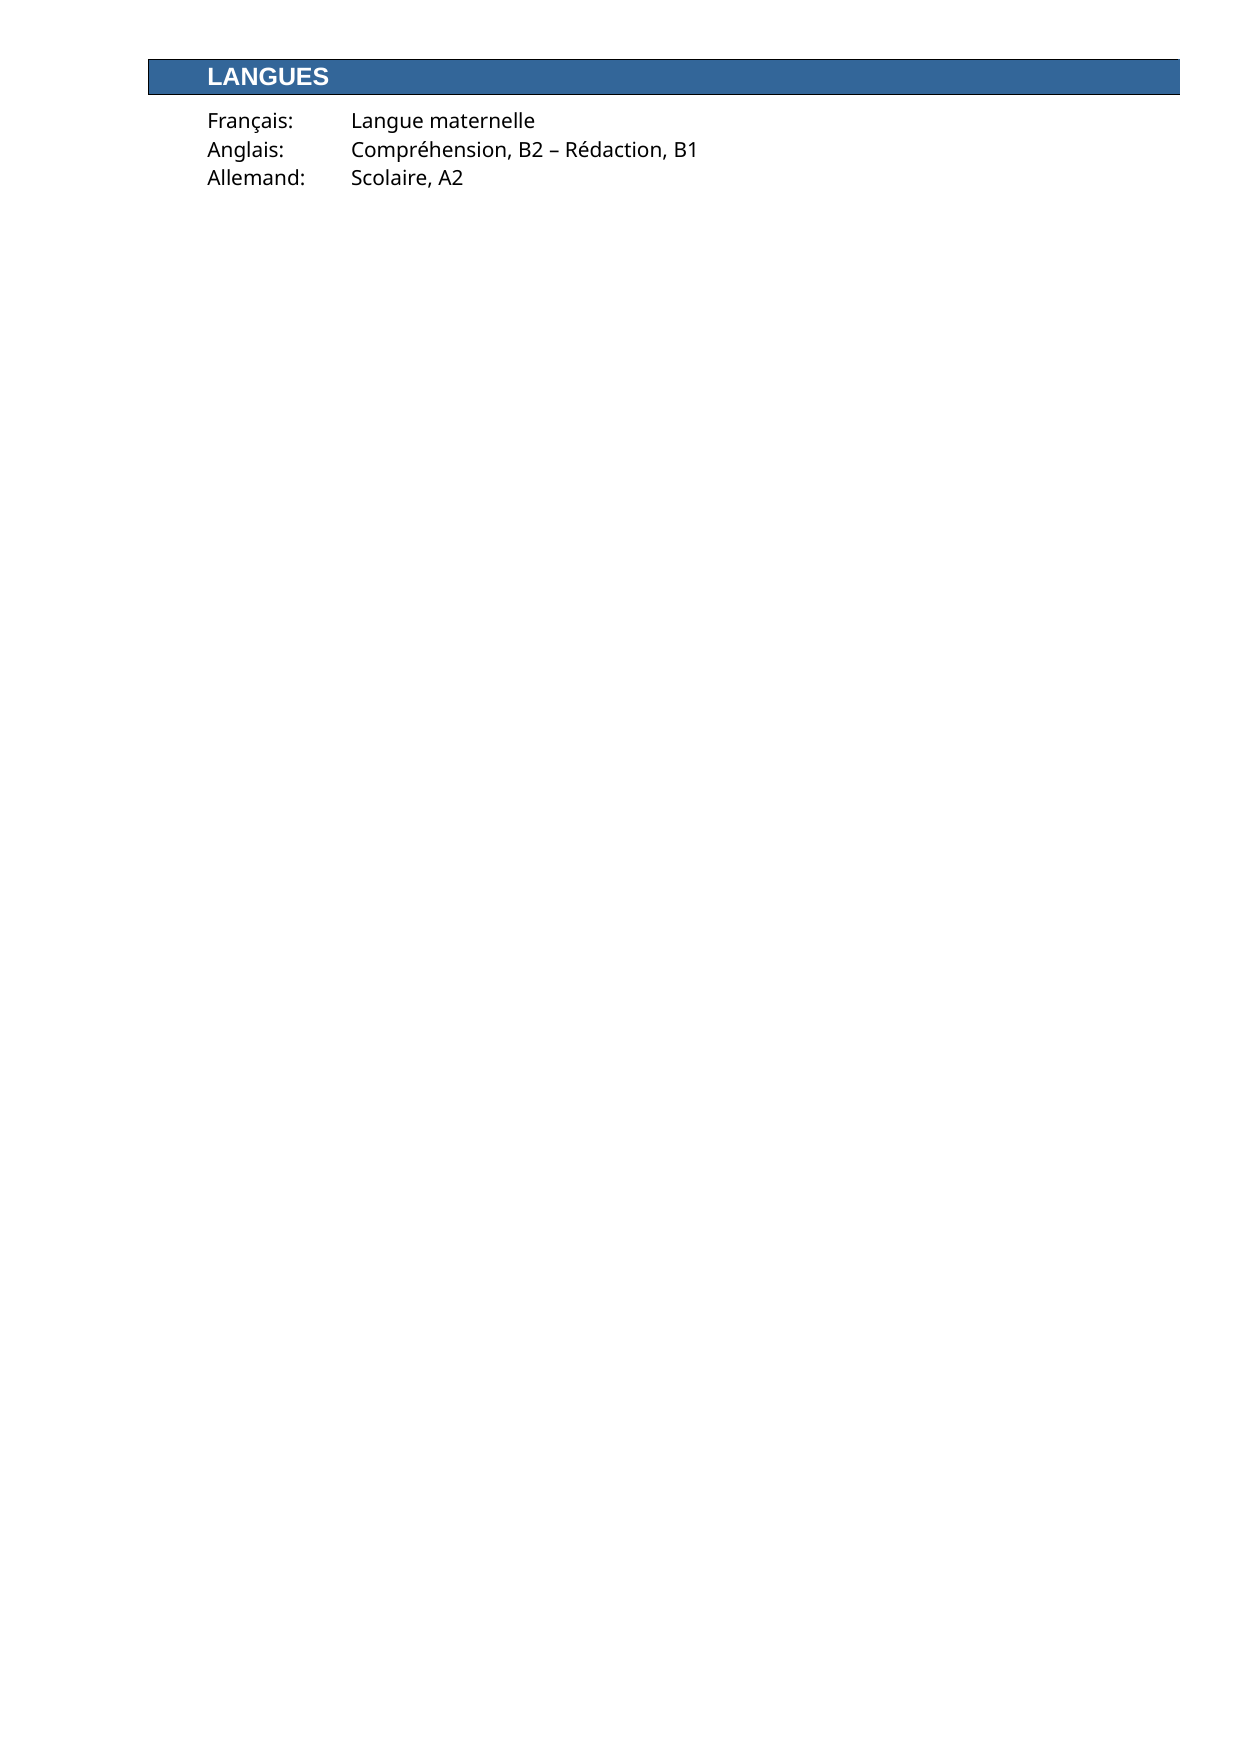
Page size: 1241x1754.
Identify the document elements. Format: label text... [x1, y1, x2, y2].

text Français: Langue maternelle [207, 107, 1180, 135]
text LANGUES [149, 60, 1178, 94]
text Anglais: Compréhension, B2 – Rédaction, B1 [207, 135, 1180, 163]
text Allemand: Scolaire, A2 [207, 163, 1180, 192]
